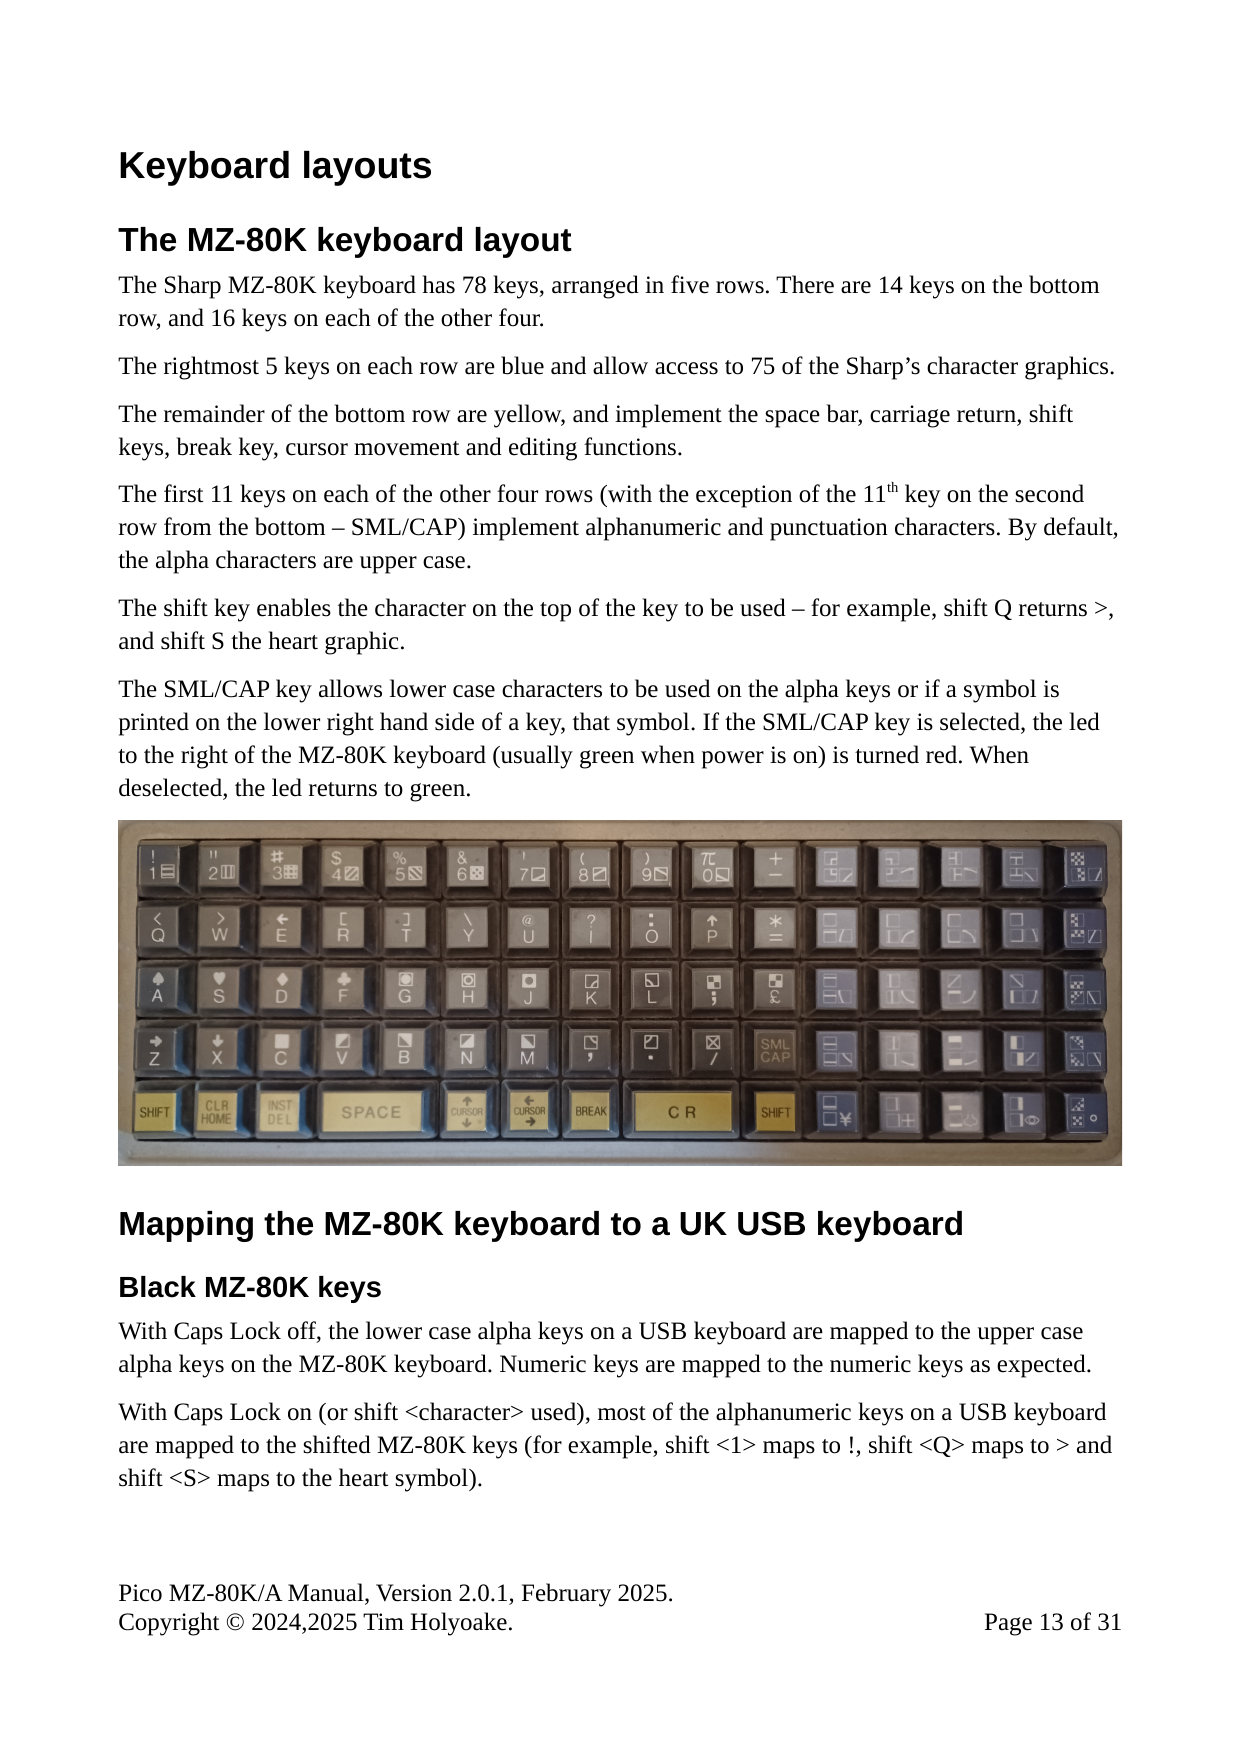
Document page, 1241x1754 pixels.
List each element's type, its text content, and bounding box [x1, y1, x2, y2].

subtitle The MZ-80K keyboard layout [118, 219, 1122, 258]
text The SML/CAP key allows lower case characters to be used on the alpha keys or if a symbol is printed on the lower right hand side of a key, that symbol. If the SML/CAP key is selected, the led to the right of the MZ-80K keyboard (usually green when power is on) is turned red. When deselected, the led returns to green. [118, 674, 1122, 801]
subtitle Black MZ-80K keys [118, 1270, 1122, 1303]
text With Caps Lock off, the lower case alpha keys on a USB keyboard are mapped to the upper case alpha keys on the MZ-80K keyboard. Numeric keys are mapped to the numeric keys as expected. [118, 1316, 1122, 1378]
text The rightmost 5 keys on each row are blue and allow access to 75 of the Sharp’s character graphics. [118, 351, 1122, 380]
subtitle Keyboard layouts [118, 143, 1122, 186]
text With Caps Lock on (or shift <character> used), most of the alphanumeric keys on a USB keyboard are mapped to the shifted MZ-80K keys (for example, shift <1> maps to !, shift <Q> maps to > and shift <S> maps to the heart symbol). [118, 1397, 1122, 1491]
text The Sharp MZ-80K keyboard has 78 keys, arranged in five rows. There are 14 keys on the bottom row, and 16 keys on each of the other four. [118, 271, 1122, 332]
picture [118, 820, 1123, 1166]
text The remainder of the bottom row are yellow, and implement the space bar, carriage return, shift keys, break key, cursor movement and editing functions. [118, 399, 1122, 461]
text The first 11 keys on each of the other four rows (with the exception of the 11th key on the second row from the bottom – SML/CAP) implement alphanumeric and punctuation characters. By default, the alpha characters are upper case. [118, 479, 1122, 574]
text The shift key enables the character on the top of the key to be used – for example, shift Q returns >, and shift S the heart graphic. [118, 593, 1122, 655]
subtitle Mapping the MZ-80K keyboard to a UK USB keyboard [118, 1166, 1122, 1243]
